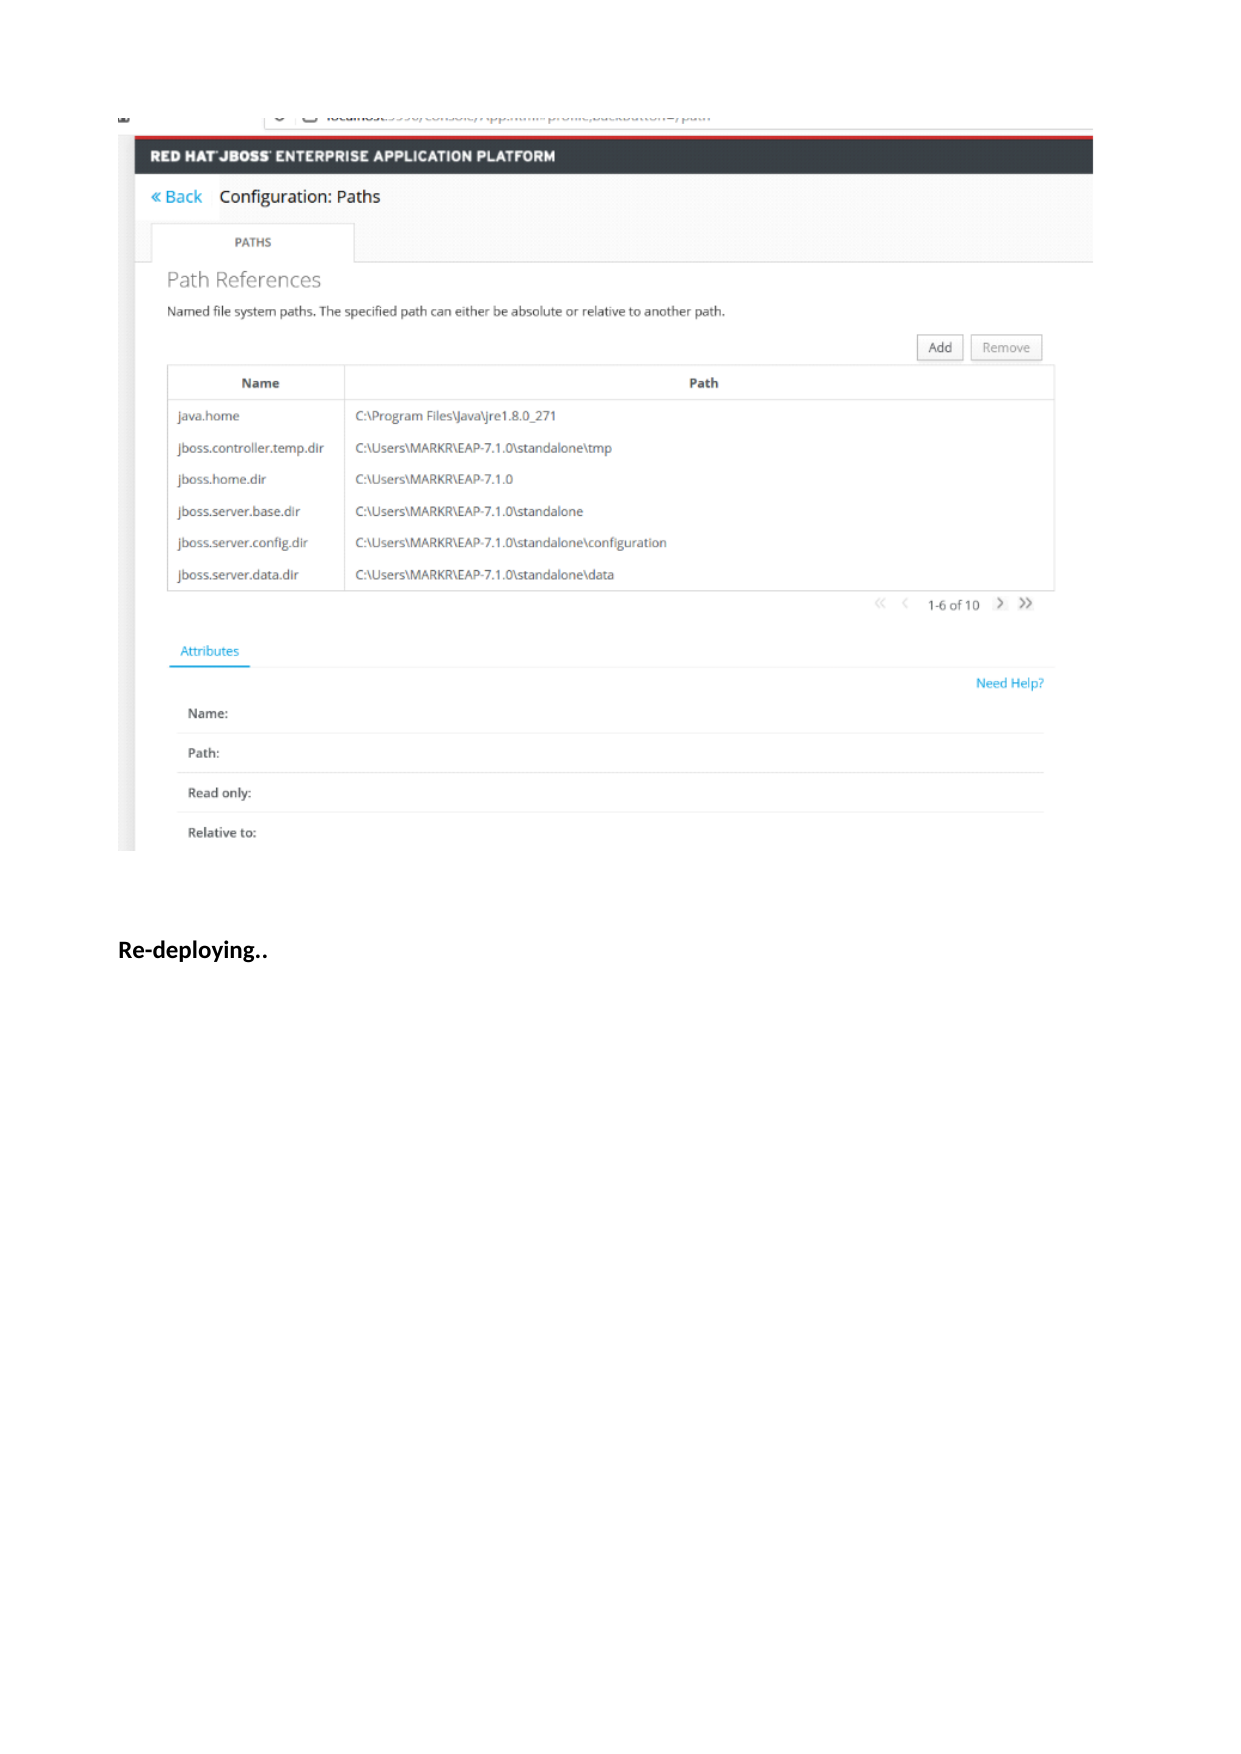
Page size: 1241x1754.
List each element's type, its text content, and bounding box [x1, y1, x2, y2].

text Re-deploying.. [118, 935, 1122, 965]
